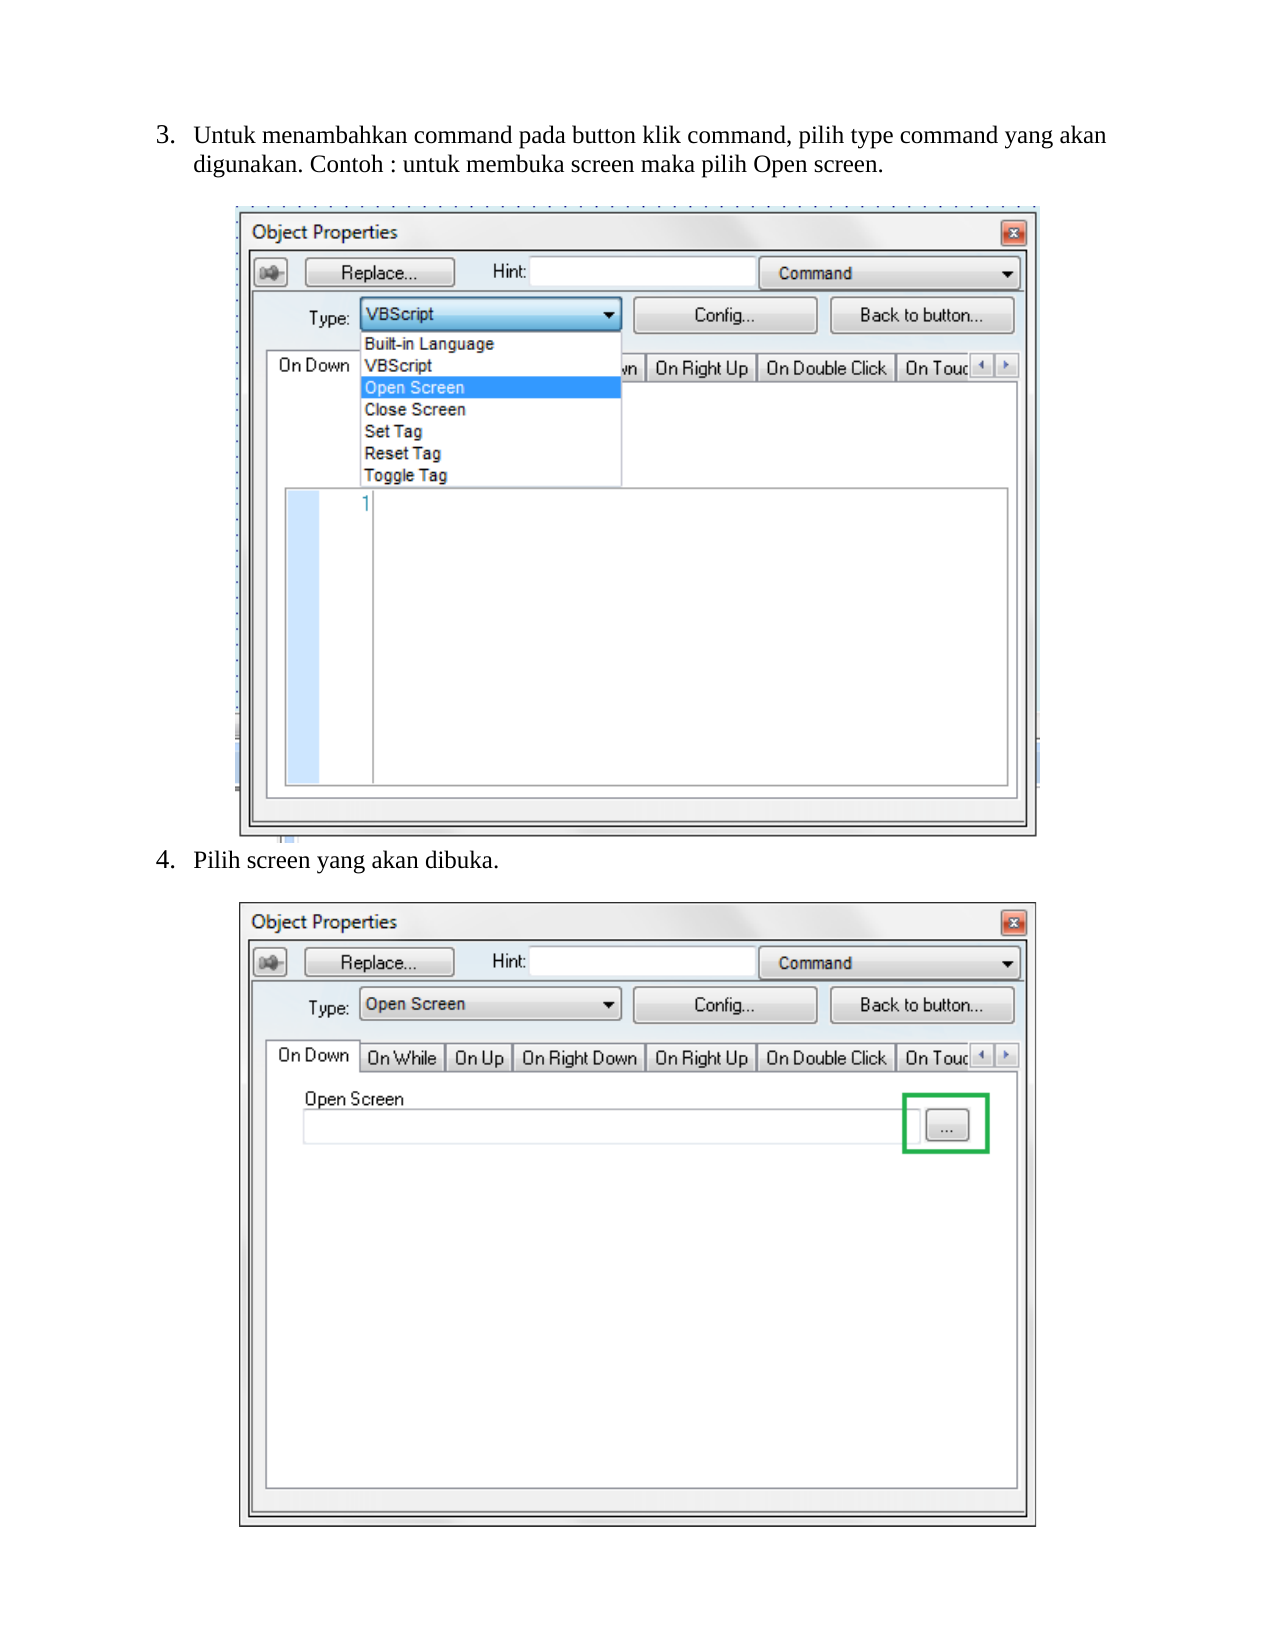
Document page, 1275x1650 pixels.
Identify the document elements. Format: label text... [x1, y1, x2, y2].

list Untuk menambahkan command pada button klik command, pilih type command yang akan digunakan. Contoh : untuk membuka screen maka pilih Open screen. [156, 118, 1157, 178]
picture [239, 902, 1037, 1527]
picture [235, 206, 1040, 843]
list Pilih screen yang akan dibuka. [156, 207, 1157, 874]
